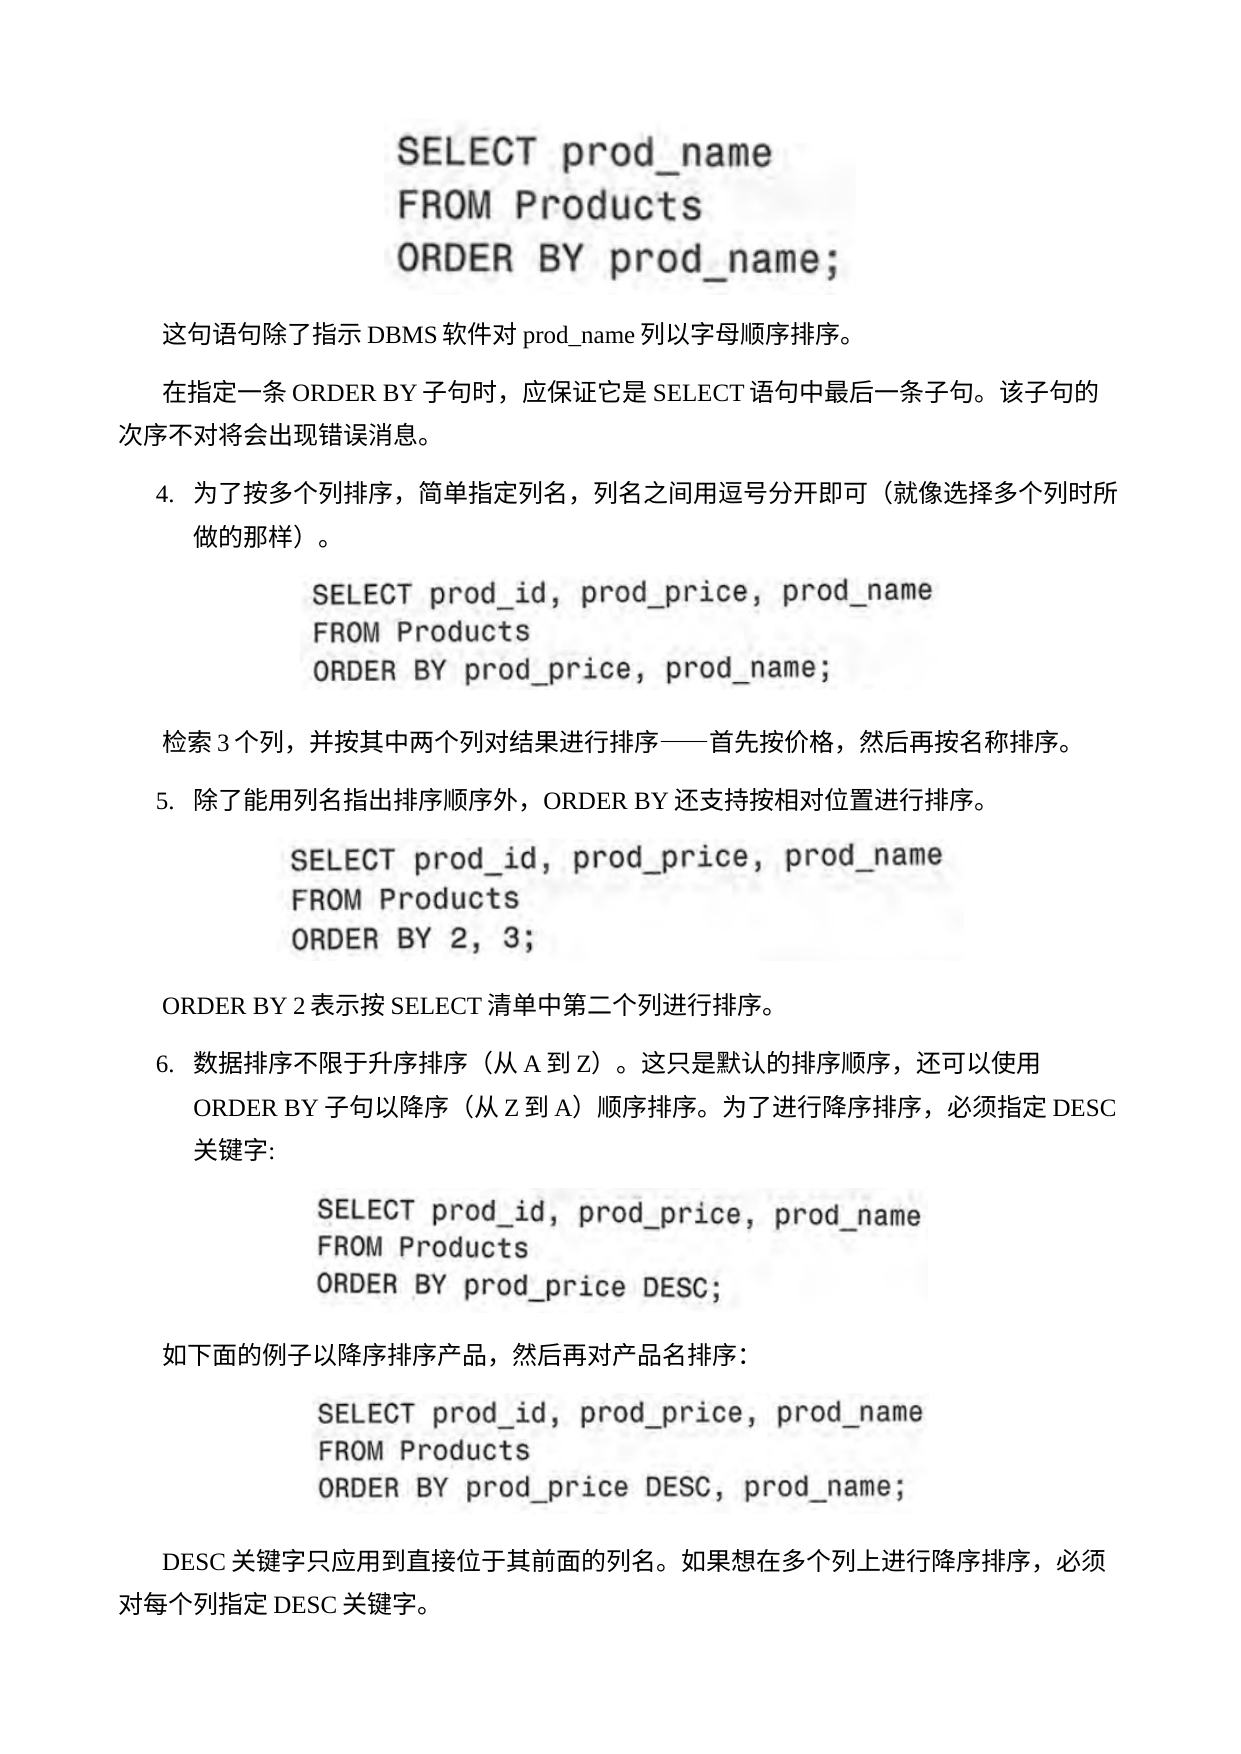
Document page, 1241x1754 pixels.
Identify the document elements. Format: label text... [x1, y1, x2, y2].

text 在指定一条ORDER BY子句时，应保证它是SELECT语句中最后一条子句。该子句的次序不对将会出现错误消息。 [118, 372, 1122, 452]
list 为了按多个列排序，简单指定列名，列名之间用逗号分开即可（就像选择多个列时所做的那样）。 [156, 474, 1122, 553]
text 这句语句除了指示DBMS软件对prod_name列以字母顺序排序。 [118, 314, 1122, 351]
text 检索3个列，并按其中两个列对结果进行排序——首先按价格，然后再按名称排序。 [118, 722, 1122, 759]
picture [276, 838, 964, 961]
picture [312, 1188, 929, 1313]
text ORDER BY 2表示按SELECT清单中第二个列进行排序。 [118, 986, 1122, 1022]
picture [384, 118, 857, 295]
list 数据排序不限于升序排序（从A到Z）。这只是默认的排序顺序，还可以使用ORDER BY子句以降序（从Z到A）顺序排序。为了进行降序排序，必须指定DESC关键字: [156, 1044, 1122, 1167]
list 除了能用列名指出排序顺序外，ORDER BY还支持按相对位置进行排序。 [156, 781, 1122, 817]
text DESC关键字只应用到直接位于其前面的列名。如果想在多个列上进行降序排序，必须对每个列指定DESC关键字。 [118, 1541, 1122, 1621]
picture [300, 575, 940, 690]
text 如下面的例子以降序排序产品，然后再对产品名排序： [118, 1336, 1122, 1372]
picture [311, 1393, 929, 1514]
